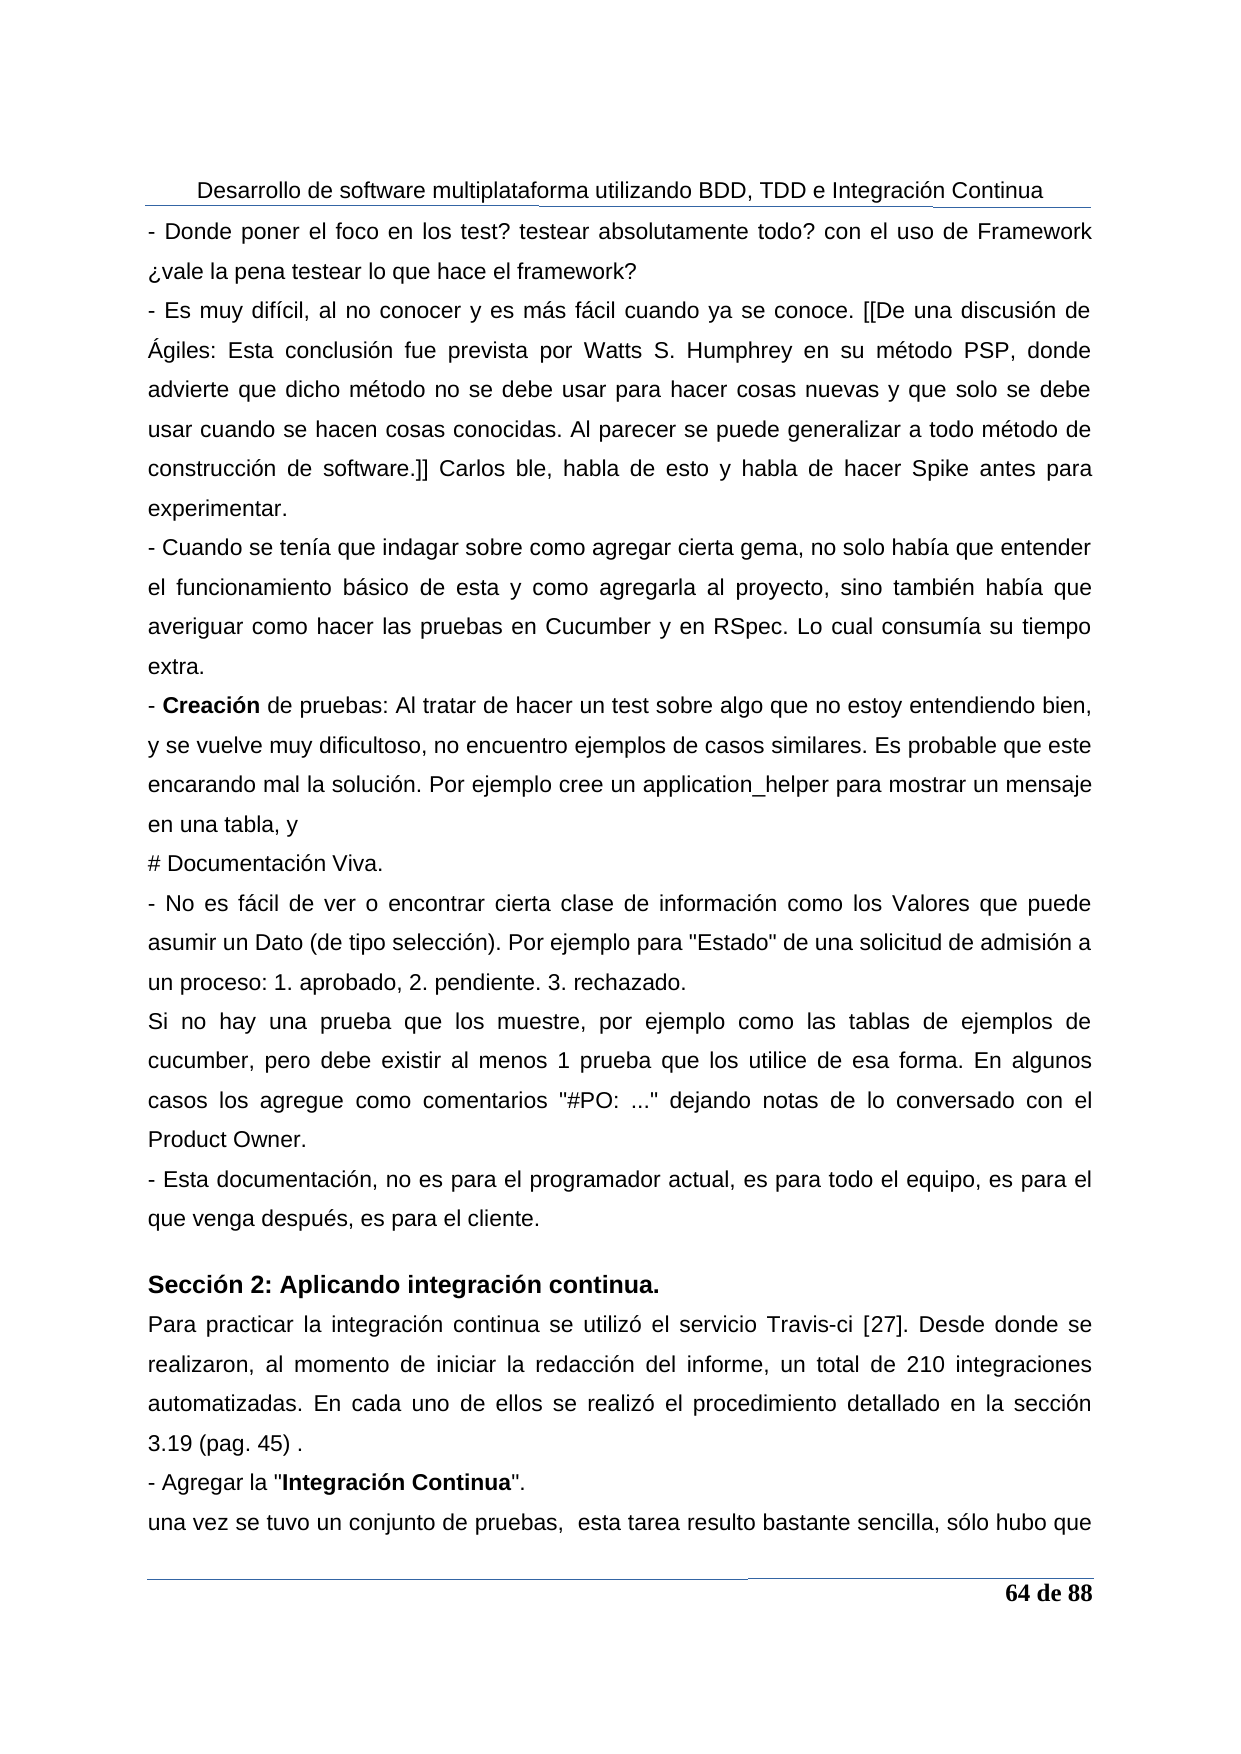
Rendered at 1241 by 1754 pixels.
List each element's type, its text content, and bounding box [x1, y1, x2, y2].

text # Documentación Viva. [148, 850, 1093, 876]
text - No es fácil de ver o encontrar cierta clase de información como los Valores que puede asumir un Dato (de tipo selección). Por ejemplo para "Estado" de una solicitud de admisión a un proceso: 1. aprobado, 2. pendiente. 3. rechazado. [148, 889, 1093, 995]
text Para practicar la integración continua se utilizó el servicio Travis-ci [27]. Desde donde se realizaron, al momento de iniciar la redacción del informe, un total de 210 integraciones automatizadas. En cada uno de ellos se realizó el procedimiento detallado en la sección 3.19 (pag. 45) . [148, 1311, 1093, 1456]
subtitle Sección 2: Aplicando integración continua. [148, 1270, 1093, 1298]
text Si no hay una prueba que los muestre, por ejemplo como las tablas de ejemplos de cucumber, pero debe existir al menos 1 prueba que los utilice de esa forma. En algunos casos los agregue como comentarios "#PO: ..." dejando notas de lo conversado con el Product Owner. [148, 1008, 1093, 1153]
text - Esta documentación, no es para el programador actual, es para todo el equipo, es para el que venga después, es para el cliente. [148, 1166, 1093, 1232]
text - Donde poner el foco en los test? testear absolutamente todo? con el uso de Framework ¿vale la pena testear lo que hace el framework? [148, 218, 1093, 284]
text - Es muy difícil, al no conocer y es más fácil cuando ya se conoce. [[De una discusión de Ágiles: Esta conclusión fue prevista por Watts S. Humphrey en su método PSP, donde advierte que dicho método no se debe usar para hacer cosas nuevas y que solo se debe usar cuando se hacen cosas conocidas. Al parecer se puede generalizar a todo método de construcción de software.]] Carlos ble, habla de esto y habla de hacer Spike antes para experimentar. [148, 297, 1093, 521]
text una vez se tuvo un conjunto de pruebas, esta tarea resulto bastante sencilla, sólo hubo que [148, 1508, 1093, 1535]
text - Creación de pruebas: Al tratar de hacer un test sobre algo que no estoy entendiendo bien, y se vuelve muy dificultoso, no encuentro ejemplos de casos similares. Es probable que este encarando mal la solución. Por ejemplo cree un application_helper para mostrar un mensaje en una tabla, y [148, 692, 1093, 837]
text - Cuando se tenía que indagar sobre como agregar cierta gema, no solo había que entender el funcionamiento básico de esta y como agregarla al proyecto, sino también había que averiguar como hacer las pruebas en Cucumber y en RSpec. Lo cual consumía su tiempo extra. [148, 534, 1093, 679]
text - Agregar la "Integración Continua". [148, 1469, 1093, 1495]
